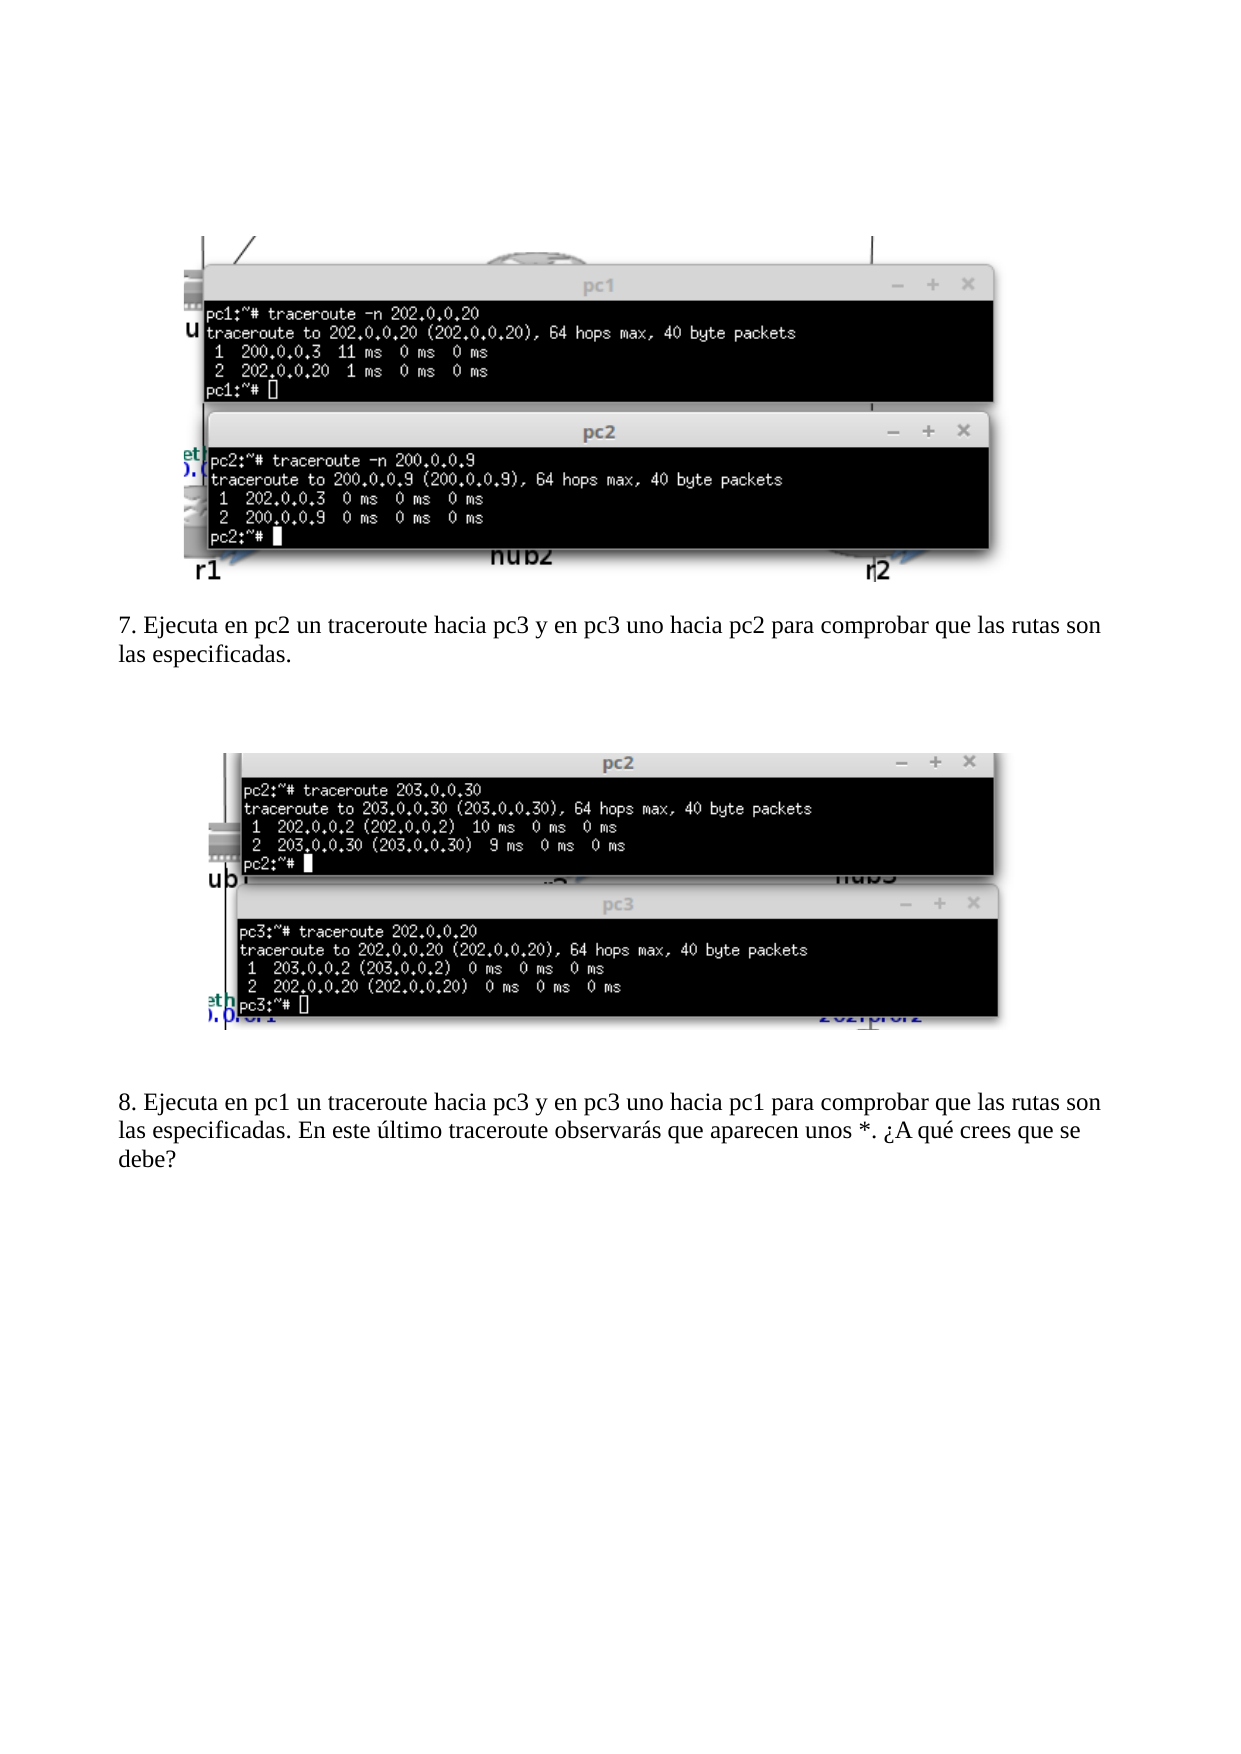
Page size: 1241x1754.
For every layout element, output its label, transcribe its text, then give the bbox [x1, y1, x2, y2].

text 8. Ejecuta en pc1 un traceroute hacia pc3 y en pc3 uno hacia pc1 para comprobar que las rutas son las especificadas. En este último traceroute observarás que aparecen unos *. ¿A qué crees que se debe? [118, 1087, 1122, 1173]
picture [208, 753, 1032, 1030]
text 7. Ejecuta en pc2 un traceroute hacia pc3 y en pc3 uno hacia pc2 para comprobar que las rutas son las especificadas. [118, 610, 1122, 667]
picture [183, 236, 1029, 582]
